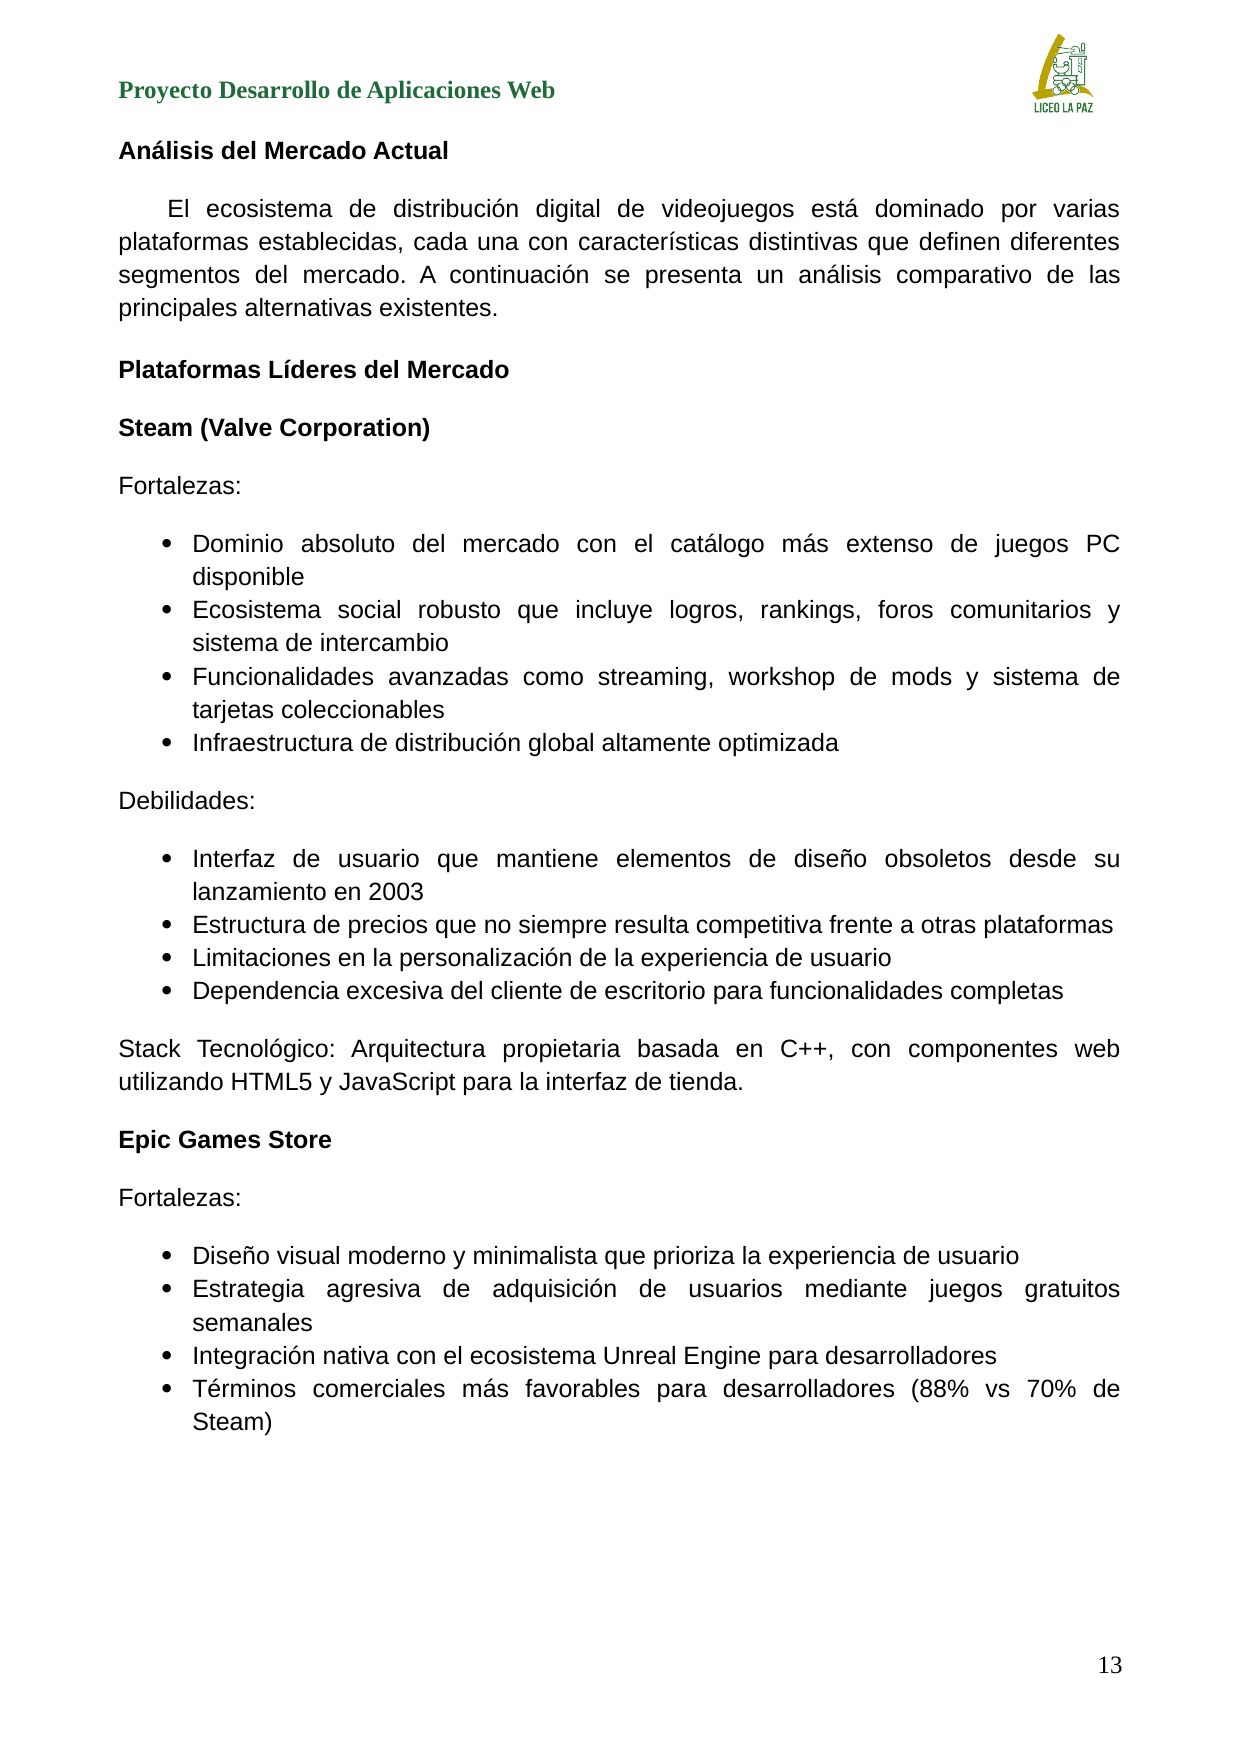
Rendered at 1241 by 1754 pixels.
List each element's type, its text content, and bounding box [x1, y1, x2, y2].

list Estrategia agresiva de adquisición de usuarios mediante juegos gratuitos semanales [162, 1274, 1122, 1336]
text Epic Games Store [118, 1125, 1122, 1154]
list Interfaz de usuario que mantiene elementos de diseño obsoletos desde su lanzamiento en 2003 [162, 844, 1122, 906]
subtitle Plataformas Líderes del Mercado [118, 355, 1122, 384]
list Limitaciones en la personalización de la experiencia de usuario [162, 943, 1122, 972]
list Integración nativa con el ecosistema Unreal Engine para desarrolladores [162, 1341, 1122, 1369]
list Ecosistema social robusto que incluye logros, rankings, foros comunitarios y sistema de intercambio [162, 595, 1122, 657]
list Términos comerciales más favorables para desarrolladores (88% vs 70% de Steam) [162, 1374, 1122, 1436]
subtitle Análisis del Mercado Actual [118, 136, 1122, 164]
list Estructura de precios que no siempre resulta competitiva frente a otras plataformas [162, 910, 1122, 939]
list Dominio absoluto del mercado con el catálogo más extenso de juegos PC disponible [162, 529, 1122, 591]
text El ecosistema de distribución digital de videojuegos está dominado por varias plataformas establecidas, cada una con características distintivas que definen diferentes segmentos del mercado. A continuación se presenta un análisis comparativo de las principales alternativas existentes. [118, 194, 1122, 322]
text Debilidades: [118, 786, 1122, 814]
list Funcionalidades avanzadas como streaming, workshop de mods y sistema de tarjetas coleccionables [162, 661, 1122, 723]
list Diseño visual moderno y minimalista que prioriza la experiencia de usuario [162, 1241, 1122, 1270]
text Stack Tecnológico: Arquitectura propietaria basada en C++, con componentes web utilizando HTML5 y JavaScript para la interfaz de tienda. [118, 1034, 1122, 1096]
picture [1025, 26, 1100, 121]
text Fortalezas: [118, 1183, 1122, 1212]
text Fortalezas: [118, 471, 1122, 500]
list Infraestructura de distribución global altamente optimizada [162, 728, 1122, 756]
list Dependencia excesiva del cliente de escritorio para funcionalidades completas [162, 976, 1122, 1005]
text Steam (Valve Corporation) [118, 413, 1122, 442]
